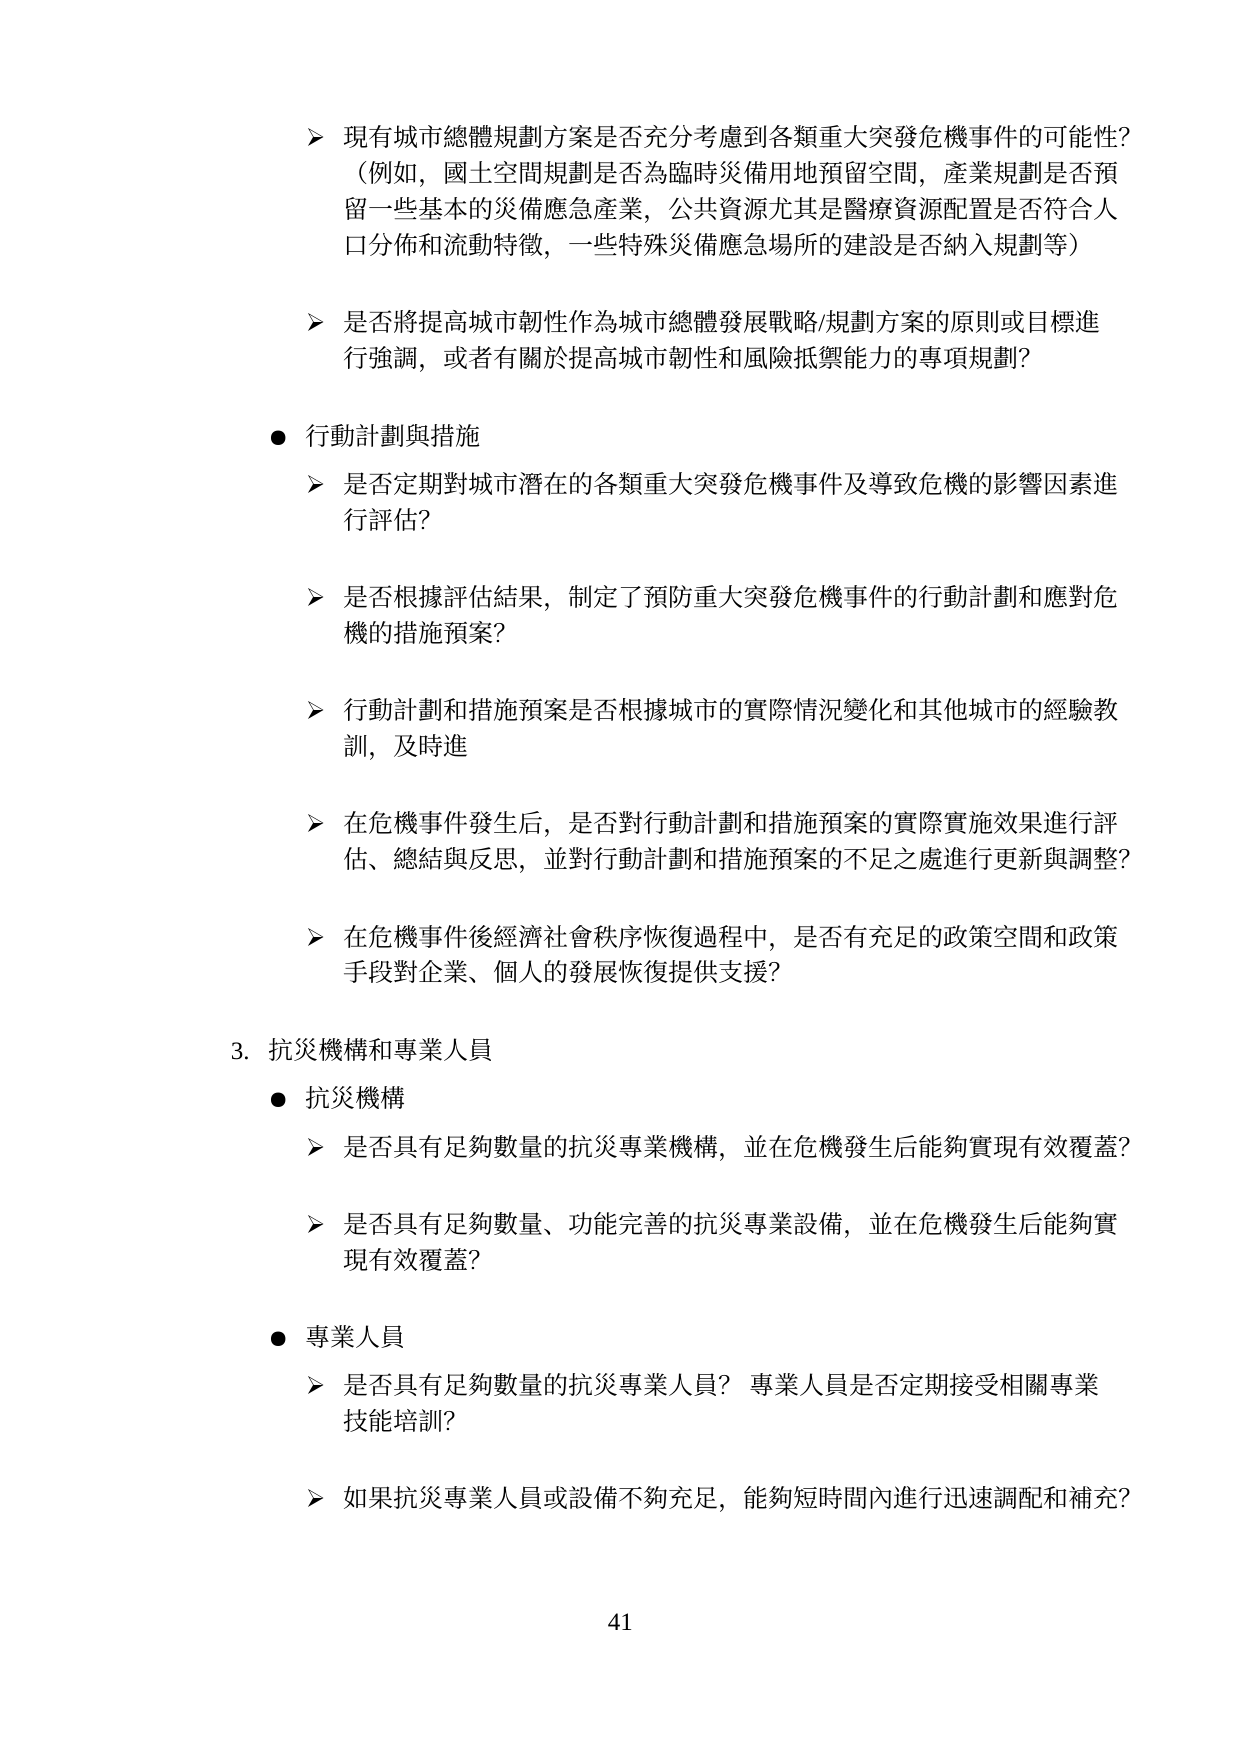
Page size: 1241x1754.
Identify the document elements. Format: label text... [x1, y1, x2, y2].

list 是否具有足夠數量的抗災專業機構，並在危機發生后能夠實現有效覆蓋？ [306, 1127, 1122, 1192]
list 如果抗災專業人員或設備不夠充足，能夠短時間內進行迅速調配和補充？ [306, 1479, 1122, 1544]
list 專業人員 [268, 1317, 1122, 1353]
list 在危機事件發生后，是否對行動計劃和措施預案的實際實施效果進行評估、總結與反思，並對行動計劃和措施預案的不足之處進行更新與調整？ [306, 804, 1122, 905]
list 是否具有足夠數量的抗災專業人員？ 專業人員是否定期接受相關專業技能培訓？ [306, 1366, 1122, 1467]
list 抗災機構和專業人員 [231, 1030, 1122, 1066]
list 在危機事件後經濟社會秩序恢復過程中，是否有充足的政策空間和政策手段對企業、個人的發展恢復提供支援？ [306, 917, 1122, 1018]
list 行動計劃與措施 [268, 416, 1122, 452]
list 抗災機構 [268, 1079, 1122, 1115]
list 是否具有足夠數量、功能完善的抗災專業設備，並在危機發生后能夠實現有效覆蓋？ [306, 1204, 1122, 1305]
list 是否定期對城市潛在的各類重大突發危機事件及導致危機的影響因素進行評估？ [306, 465, 1122, 565]
list 是否將提高城市韌性作為城市總體發展戰略/規劃方案的原則或目標進行強調，或者有關於提高城市韌性和風險抵禦能力的專項規劃？ [306, 303, 1122, 404]
list 是否根據評估結果，制定了預防重大突發危機事件的行動計劃和應對危機的措施預案？ [306, 578, 1122, 678]
list 行動計劃和措施預案是否根據城市的實際情況變化和其他城市的經驗教訓，及時進 [306, 691, 1122, 792]
list 現有城市總體規劃方案是否充分考慮到各類重大突發危機事件的可能性？（例如，國土空間規劃是否為臨時災備用地預留空間，產業規劃是否預留一些基本的災備應急產業，公共資源尤其是醫療資源配置是否符合人口分佈和流動特徵，一些特殊災備應急場所的建設是否納入規劃等） [306, 118, 1122, 291]
